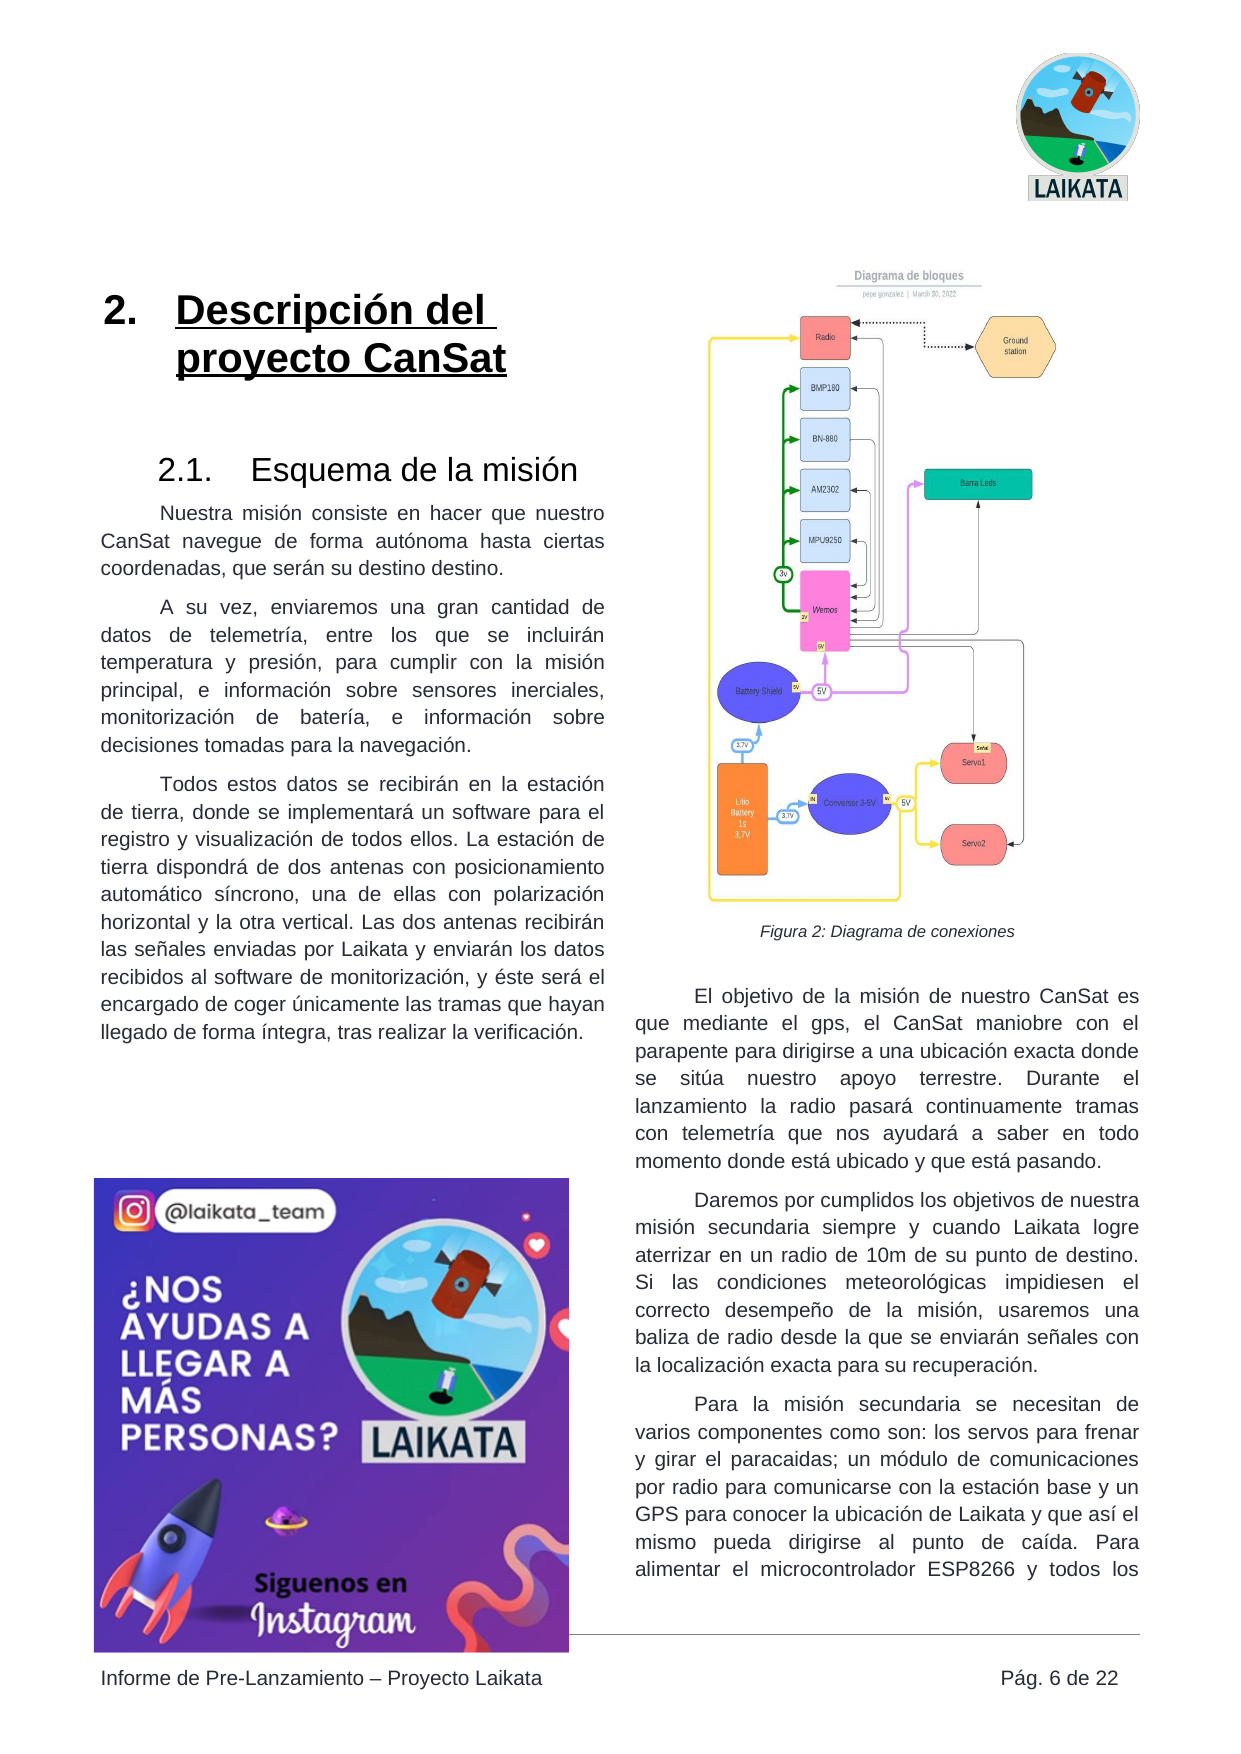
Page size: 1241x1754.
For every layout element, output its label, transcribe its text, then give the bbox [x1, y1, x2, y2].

text Figura 2: Diagrama de conexiones [636, 216, 1138, 941]
text Nuestra misión consiste en hacer que nuestro CanSat navegue de forma autónoma hasta ciertas coordenadas, que serán su destino destino. [100, 501, 605, 580]
picture [1016, 53, 1140, 201]
picture [93, 1178, 569, 1656]
picture [659, 225, 1101, 922]
text Daremos por cumplidos los objetivos de nuestra misión secundaria siempre y cuando Laikata logre aterrizar en un radio de 10m de su punto de destino. Si las condiciones meteorológicas impidiesen el correcto desempeño de la misión, usaremos una baliza de radio desde la que se enviarán señales con la localización exacta para su recuperación. [635, 1188, 1140, 1377]
text Todos estos datos se recibirán en la estación de tierra, donde se implementará un software para el registro y visualización de todos ellos. La estación de tierra dispondrá de dos antenas con posicionamiento automático síncrono, una de ellas con polarización horizontal y la otra vertical. Las dos antenas recibirán las señales enviadas por Laikata y enviarán los datos recibidos al software de monitorización, y éste será el encargado de coger únicamente las tramas que hayan llegado de forma íntegra, tras realizar la verificación. [100, 772, 605, 1043]
text El objetivo de la misión de nuestro CanSat es que mediante el gps, el CanSat maniobre con el parapente para dirigirse a una ubicación exacta donde se sitúa nuestro apoyo terrestre. Durante el lanzamiento la radio pasará continuamente tramas con telemetría que nos ayudará a saber en todo momento donde está ubicado y que está pasando. [635, 983, 1140, 1172]
text A su vez, enviaremos una gran cantidad de datos de telemetría, entre los que se incluirán temperatura y presión, para cumplir con la misión principal, e información sobre sensores inerciales, monitorización de batería, e información sobre decisiones tomadas para la navegación. [100, 595, 605, 757]
subtitle Esquema de la misión [213, 450, 605, 488]
subtitle Descripción del proyecto CanSat [138, 285, 605, 381]
text Para la misión secundaria se necesitan de varios componentes como son: los servos para frenar y girar el paracaidas; un módulo de comunicaciones por radio para comunicarse con la estación base y un GPS para conocer la ubicación de Laikata y que así el mismo pueda dirigirse al punto de caída. Para alimentar el microcontrolador ESP8266 y todos los [635, 1392, 1140, 1581]
